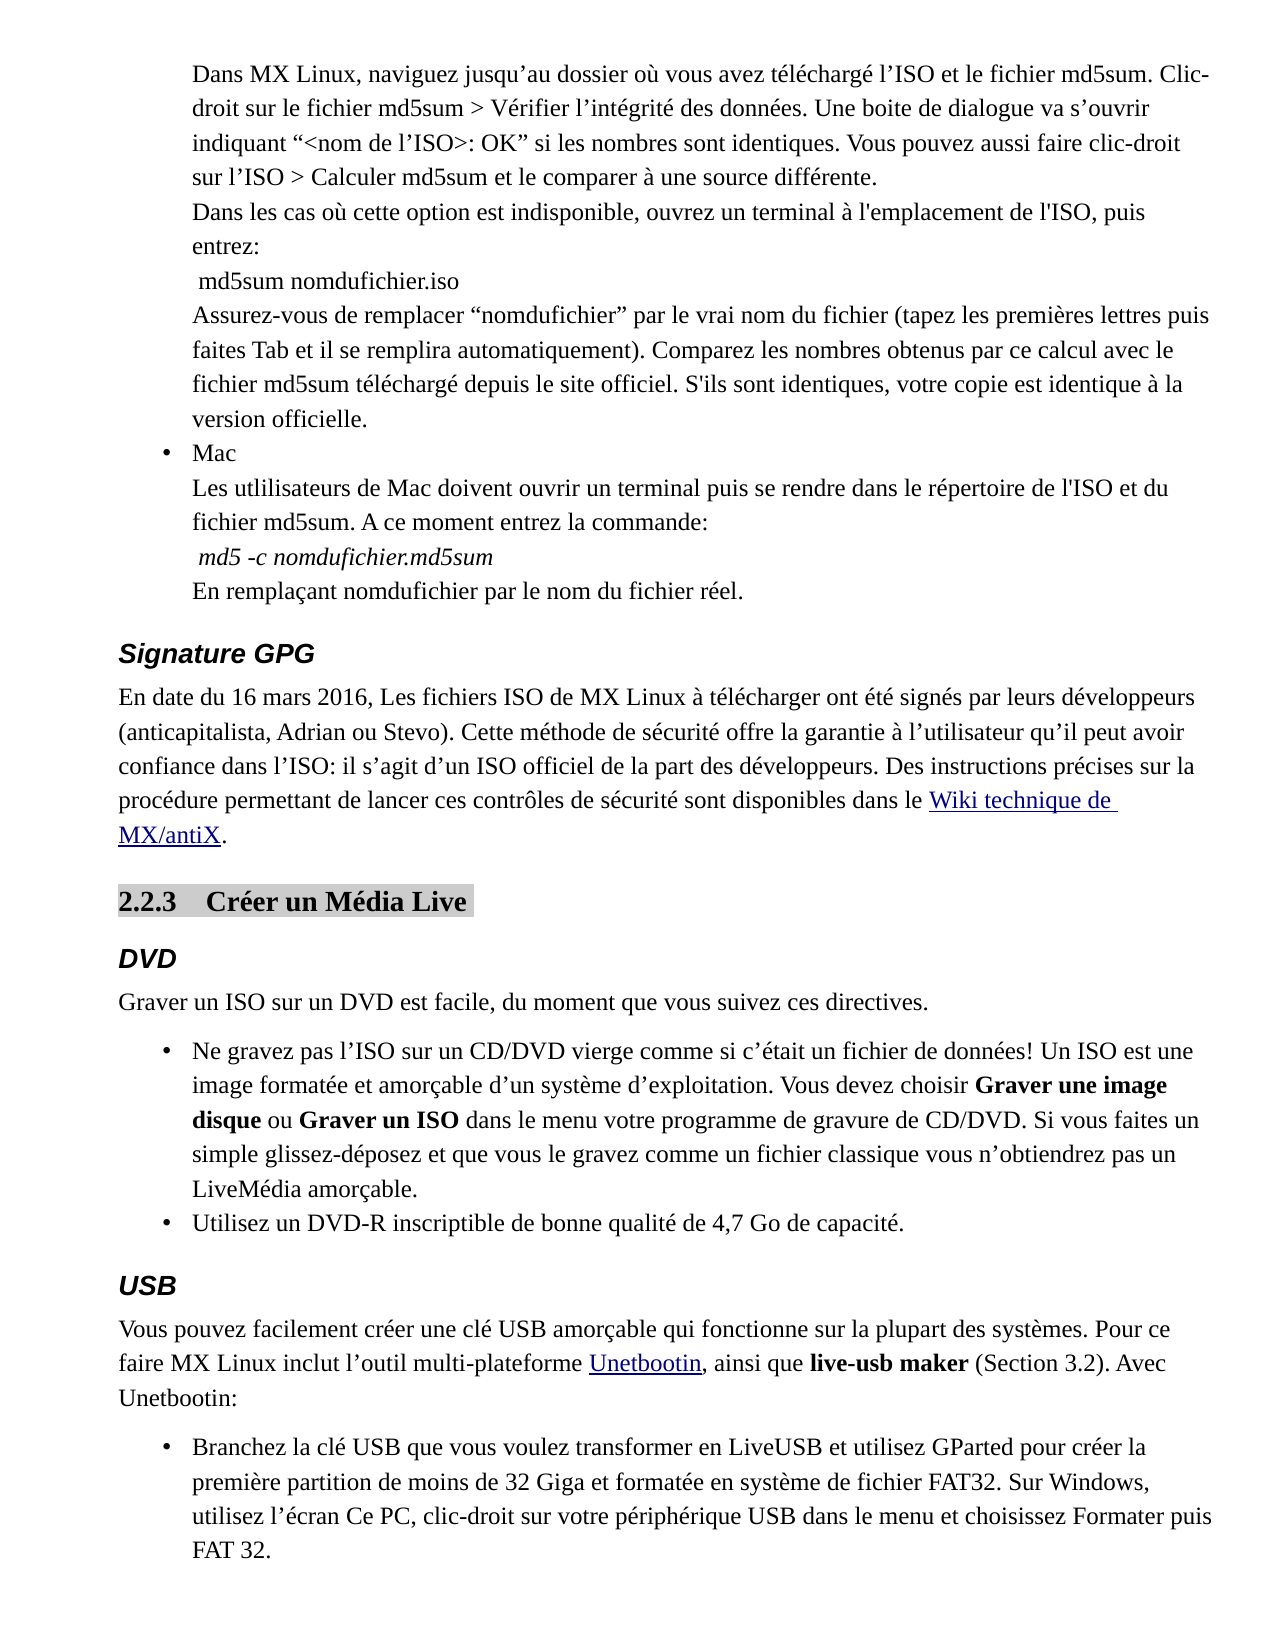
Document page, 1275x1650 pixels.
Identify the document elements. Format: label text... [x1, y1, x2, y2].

list Ne gravez pas l’ISO sur un CD/DVD vierge comme si c’était un fichier de données! Un ISO est une image formatée et amorçable d’un système d’exploitation. Vous devez choisir Graver une image disque ou Graver un ISO dans le menu votre programme de gravure de CD/DVD. Si vous faites un simple glissez-déposez et que vous le gravez comme un fichier classique vous n’obtiendrez pas un LiveMédia amorçable. [162, 1036, 1216, 1202]
list Utilisez un DVD-R inscriptible de bonne qualité de 4,7 Go de capacité. [162, 1208, 1216, 1237]
list Dans les cas où cette option est indisponible, ouvrez un terminal à l'emplacement de l'ISO, puis entrez: [162, 197, 1216, 260]
list Assurez-vous de remplacer “nomdufichier” par le vrai nom du fichier (tapez les premières lettres puis faites Tab et il se remplira automatiquement). Comparez les nombres obtenus par ce calcul avec le fichier md5sum téléchargé depuis le site officiel. S'ils sont identiques, votre copie est identique à la version officielle. [162, 300, 1216, 433]
text Graver un ISO sur un DVD est facile, du moment que vous suivez ces directives. [118, 987, 1216, 1015]
subtitle 2.2.3 Créer un Média Live [474, 884, 1216, 917]
list En remplaçant nomdufichier par le nom du fichier réel. [162, 576, 1216, 605]
list Dans MX Linux, naviguez jusqu’au dossier où vous avez téléchargé l’ISO et le fichier md5sum. Clic-droit sur le fichier md5sum > Vérifier l’intégrité des données. Une boite de dialogue va s’ouvrir indiquant “<nom de l’ISO>: OK” si les nombres sont identiques. Vous pouvez aussi faire clic-droit sur l’ISO > Calculer md5sum et le comparer à une source différente. [162, 59, 1216, 191]
list md5 -c nomdufichier.md5sum [162, 542, 1216, 571]
list Branchez la clé USB que vous voulez transformer en LiveUSB et utilisez GParted pour créer la première partition de moins de 32 Giga et formatée en système de fichier FAT32. Sur Windows, utilisez l’écran Ce PC, clic-droit sur votre périphérique USB dans le menu et choisissez Formater puis FAT 32. [162, 1432, 1216, 1564]
list Les utlilisateurs de Mac doivent ouvrir un terminal puis se rendre dans le répertoire de l'ISO et du fichier md5sum. A ce moment entrez la commande: [162, 473, 1216, 536]
text Vous pouvez facilement créer une clé USB amorçable qui fonctionne sur la plupart des systèmes. Pour ce faire MX Linux inclut l’outil multi-plateforme Unetbootin, ainsi que live-usb maker (Section 3.2). Avec Unetbootin: [118, 1314, 1216, 1412]
subtitle USB [118, 1270, 1216, 1302]
list Mac [162, 438, 1216, 467]
subtitle DVD [118, 942, 1216, 974]
list md5sum nomdufichier.iso [162, 266, 1216, 295]
text En date du 16 mars 2016, Les fichiers ISO de MX Linux à télécharger ont été signés par leurs développeurs (anticapitalista, Adrian ou Stevo). Cette méthode de sécurité offre la garantie à l’utilisateur qu’il peut avoir confiance dans l’ISO: il s’agit d’un ISO officiel de la part des développeurs. Des instructions précises sur la procédure permettant de lancer ces contrôles de sécurité sont disponibles dans le Wiki technique de MX/antiX. [118, 682, 1216, 849]
subtitle Signature GPG [118, 638, 1216, 670]
